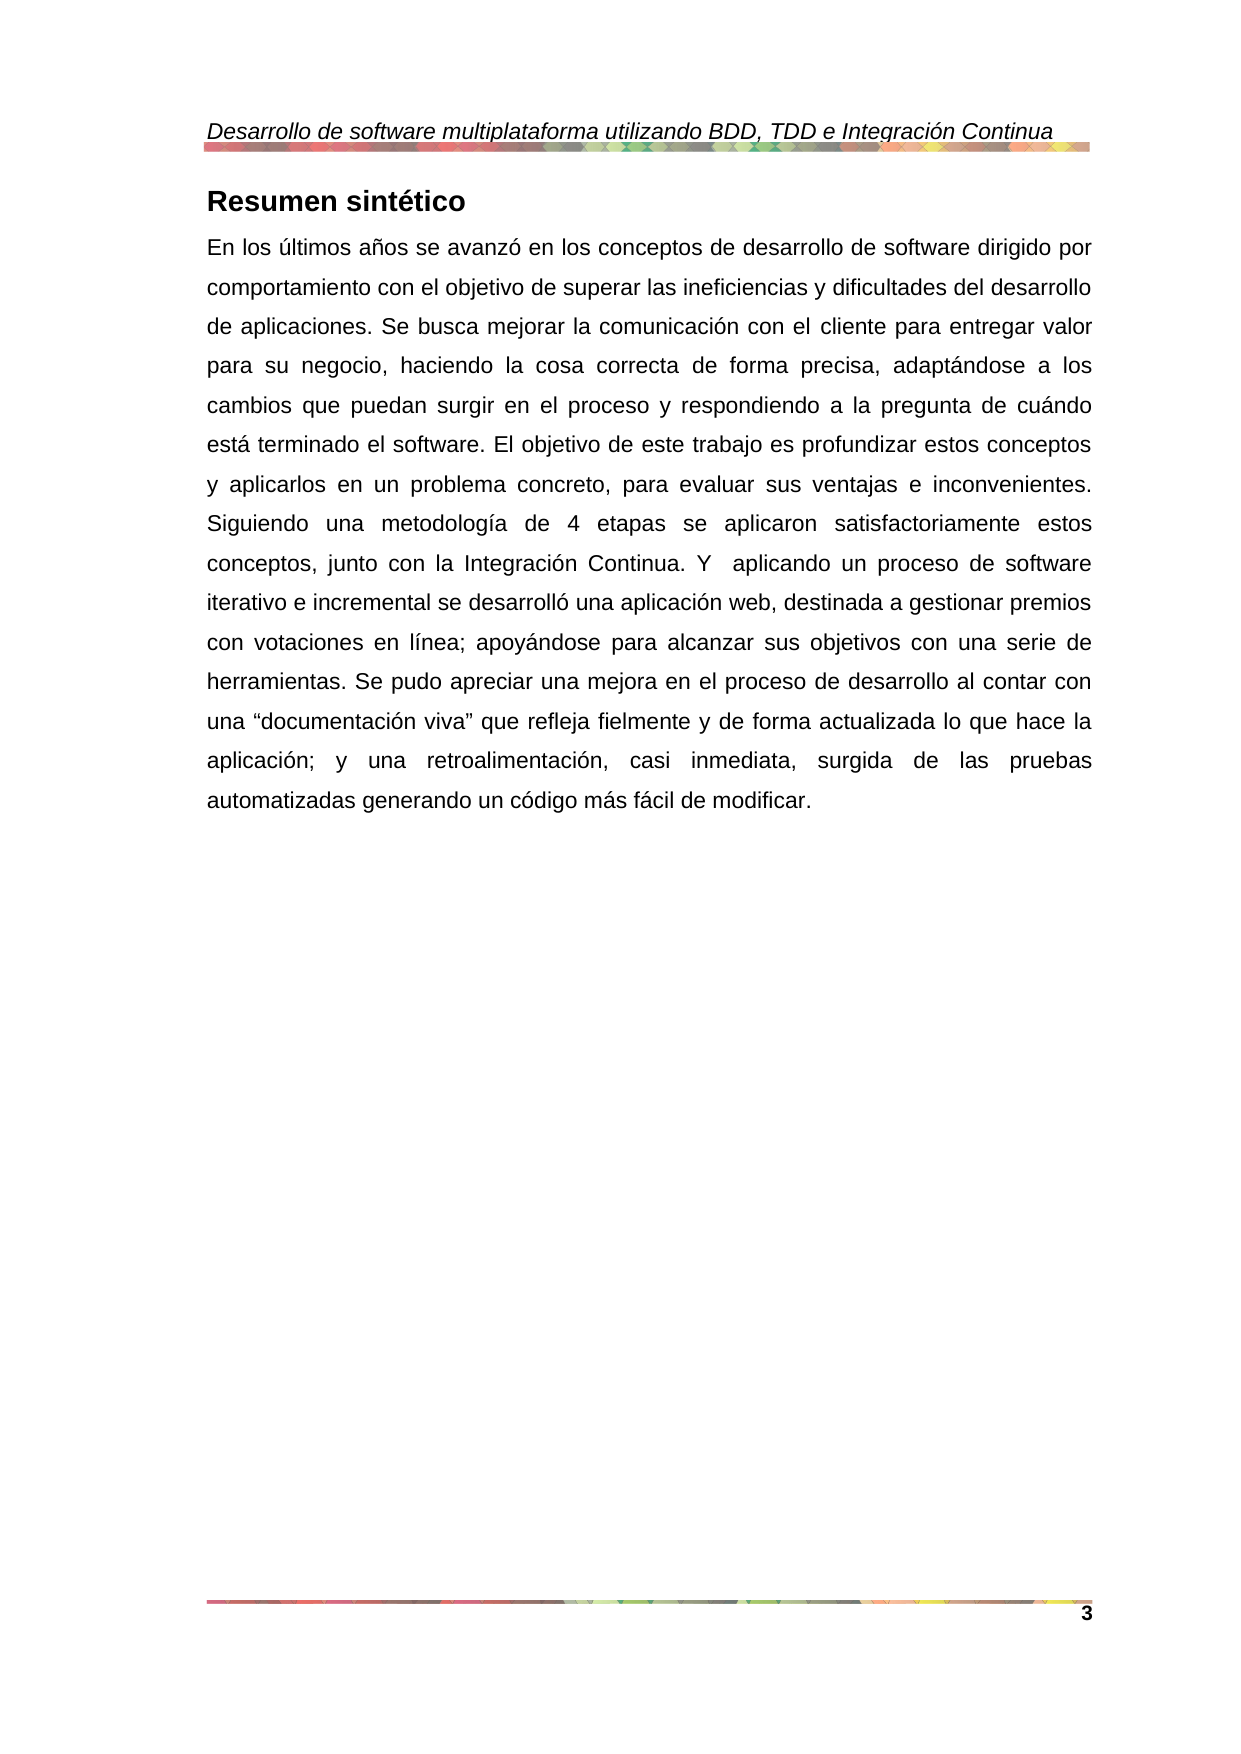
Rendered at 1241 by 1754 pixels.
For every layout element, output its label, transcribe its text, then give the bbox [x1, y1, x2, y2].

text Resumen sintético [207, 184, 1093, 217]
text [203, 142, 1090, 152]
text [206, 1600, 1093, 1604]
text En los últimos años se avanzó en los conceptos de desarrollo de software dirigido por comportamiento con el objetivo de superar las ineficiencias y dificultades del desarrollo de aplicaciones. Se busca mejorar la comunicación con el cliente para entregar valor para su negocio, haciendo la cosa correcta de forma precisa, adaptándose a los cambios que puedan surgir en el proceso y respondiendo a la pregunta de cuándo está terminado el software. El objetivo de este trabajo es profundizar estos conceptos y aplicarlos en un problema concreto, para evaluar sus ventajas e inconvenientes. Siguiendo una metodología de 4 etapas se aplicaron satisfactoriamente estos conceptos, junto con la Integración Continua. Y aplicando un proceso de software iterativo e incremental se desarrolló una aplicación web, destinada a gestionar premios con votaciones en línea; apoyándose para alcanzar sus objetivos con una serie de herramientas. Se pudo apreciar una mejora en el proceso de desarrollo al contar con una “documentación viva” que refleja fielmente y de forma actualizada lo que hace la aplicación; y una retroalimentación, casi inmediata, surgida de las pruebas automatizadas generando un código más fácil de modificar. [207, 234, 1093, 813]
